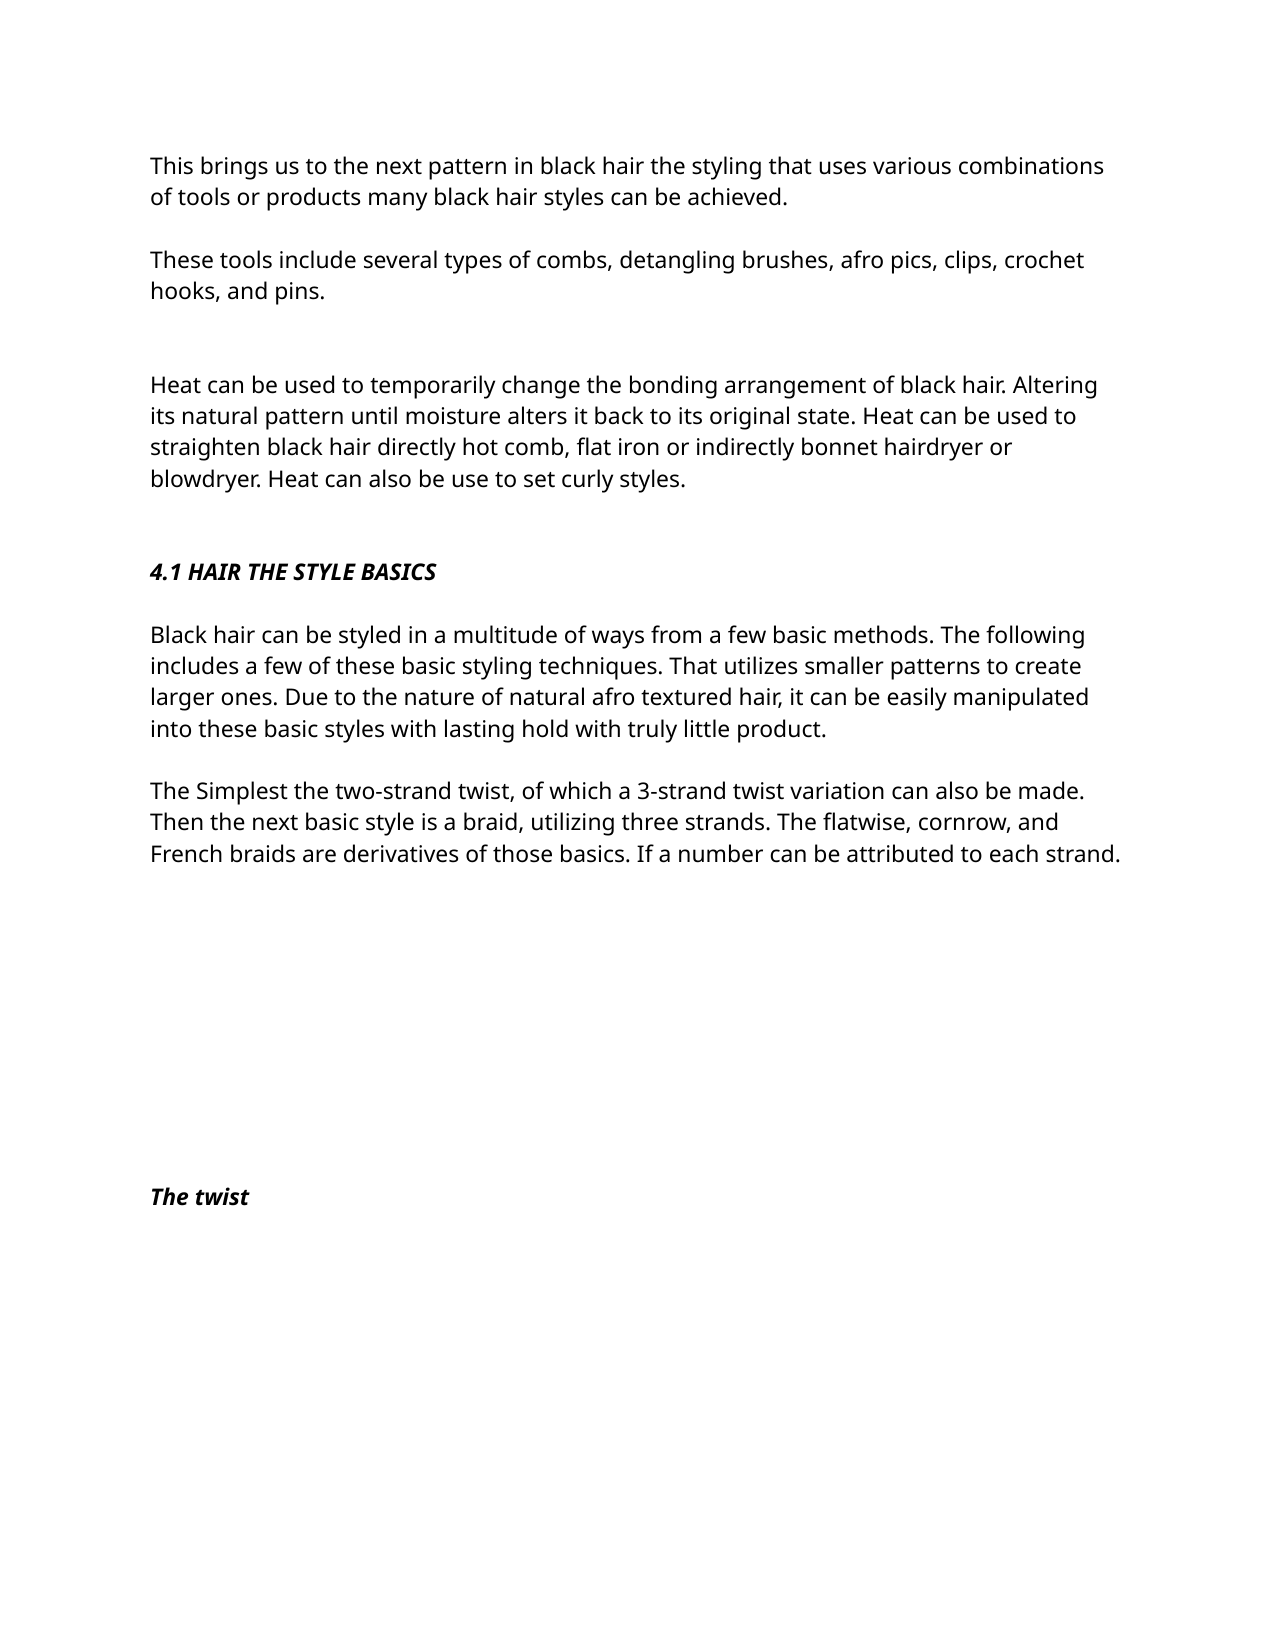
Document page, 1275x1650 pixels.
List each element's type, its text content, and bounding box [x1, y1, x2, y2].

text The Simplest the two-strand twist, of which a 3-strand twist variation can also be made. Then the next basic style is a braid, utilizing three strands. The flatwise, cornrow, and French braids are derivatives of those basics. If a number can be attributed to each strand. [150, 775, 1125, 869]
text 4.1 HAIR THE STYLE BASICS [150, 556, 1125, 587]
text These tools include several types of combs, detangling brushes, afro pics, clips, crochet hooks, and pins. [150, 244, 1125, 306]
text The twist [150, 1181, 1125, 1212]
text Black hair can be styled in a multitude of ways from a few basic methods. The following includes a few of these basic styling techniques. That utilizes smaller patterns to create larger ones. Due to the nature of natural afro textured hair, it can be easily manipulated into these basic styles with lasting hold with truly little product. [150, 619, 1125, 744]
text This brings us to the next pattern in black hair the styling that uses various combinations of tools or products many black hair styles can be achieved. [150, 150, 1125, 212]
text Heat can be used to temporarily change the bonding arrangement of black hair. Altering its natural pattern until moisture alters it back to its original state. Heat can be used to straighten black hair directly hot comb, flat iron or indirectly bonnet hairdryer or blowdryer. Heat can also be use to set curly styles. [150, 369, 1125, 494]
